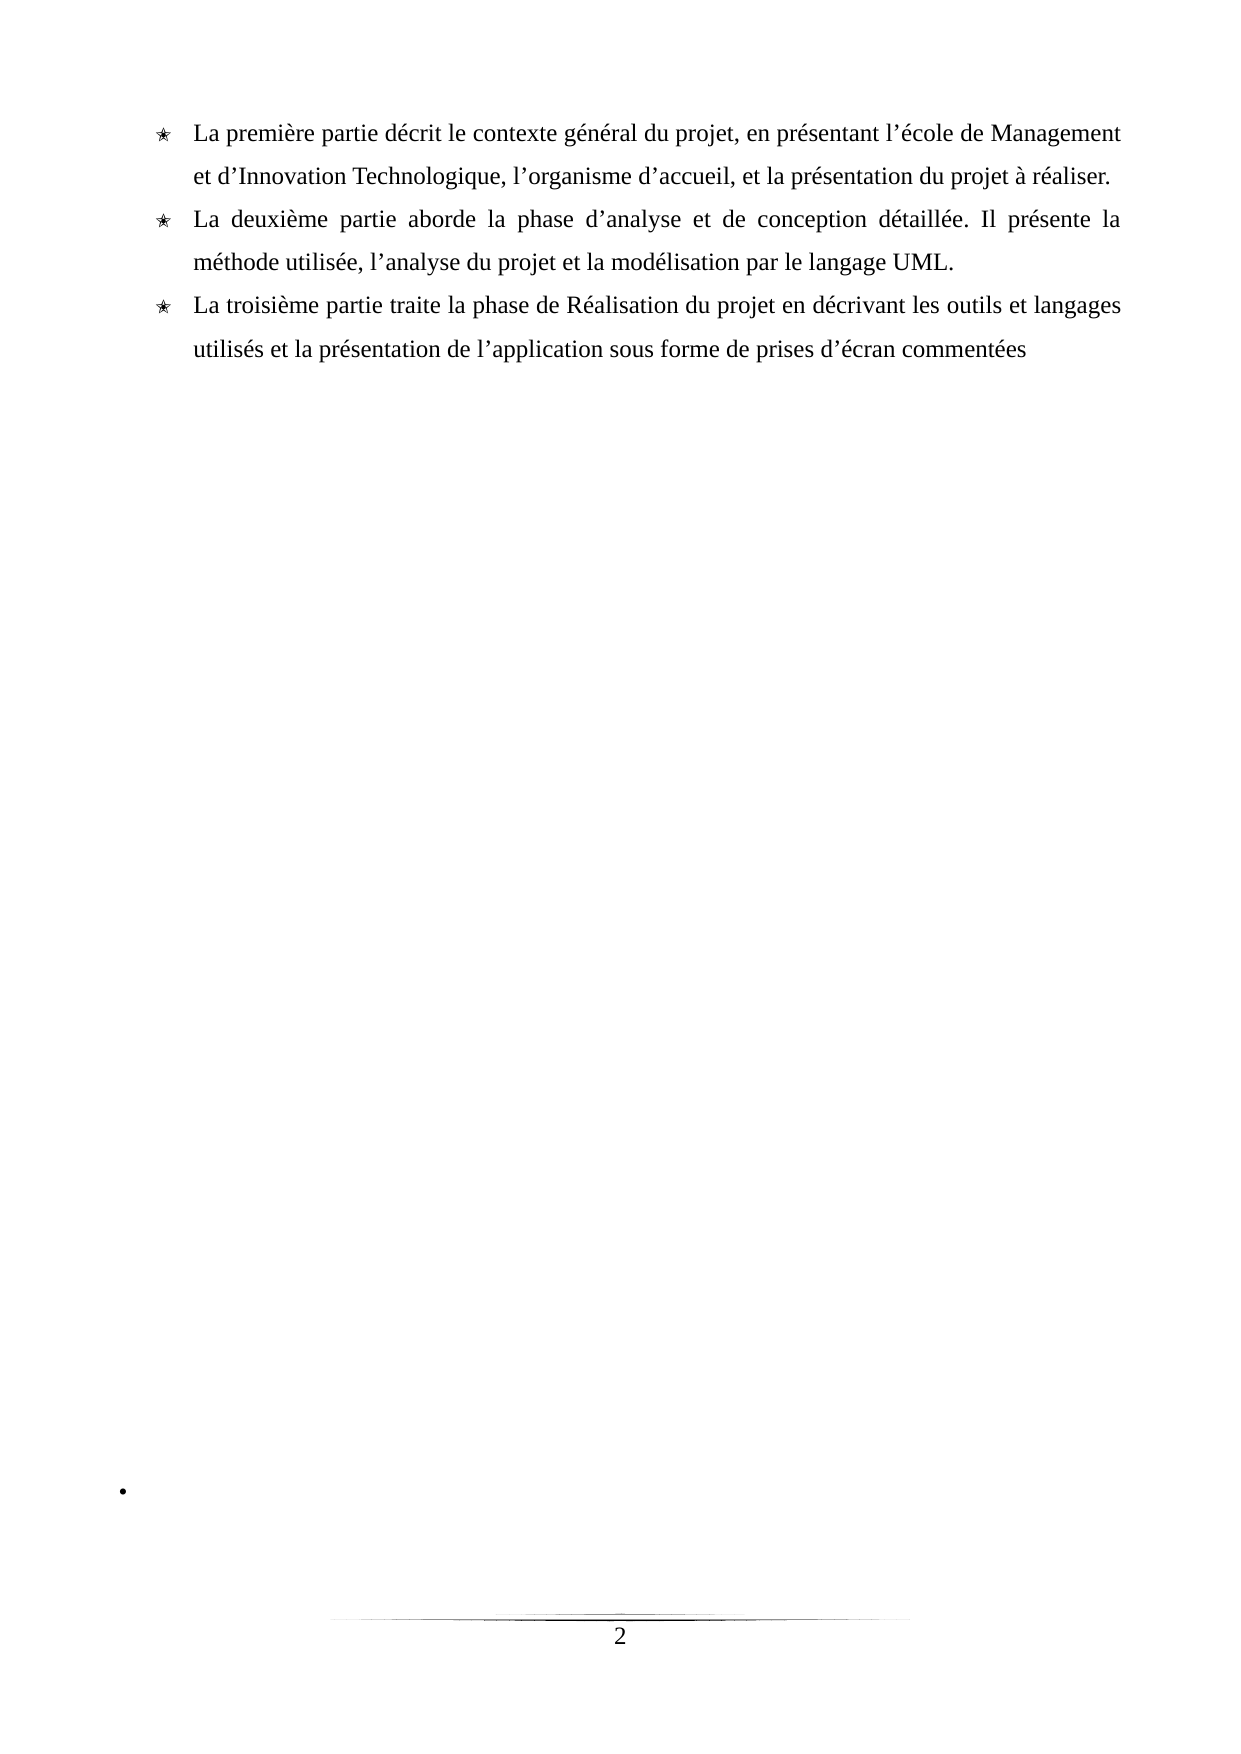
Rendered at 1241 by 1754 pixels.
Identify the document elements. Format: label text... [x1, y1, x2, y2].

list La première partie décrit le contexte général du projet, en présentant l’école de Management et d’Innovation Technologique, l’organisme d’accueil, et la présentation du projet à réaliser. [156, 118, 1122, 190]
list La troisième partie traite la phase de Réalisation du projet en décrivant les outils et langages utilisés et la présentation de l’application sous forme de prises d’écran commentées [156, 291, 1122, 362]
picture [171, 1613, 1069, 1622]
list La deuxième partie aborde la phase d’analyse et de conception détaillée. Il présente la méthode utilisée, l’analyse du projet et la modélisation par le langage UML. [156, 204, 1122, 276]
